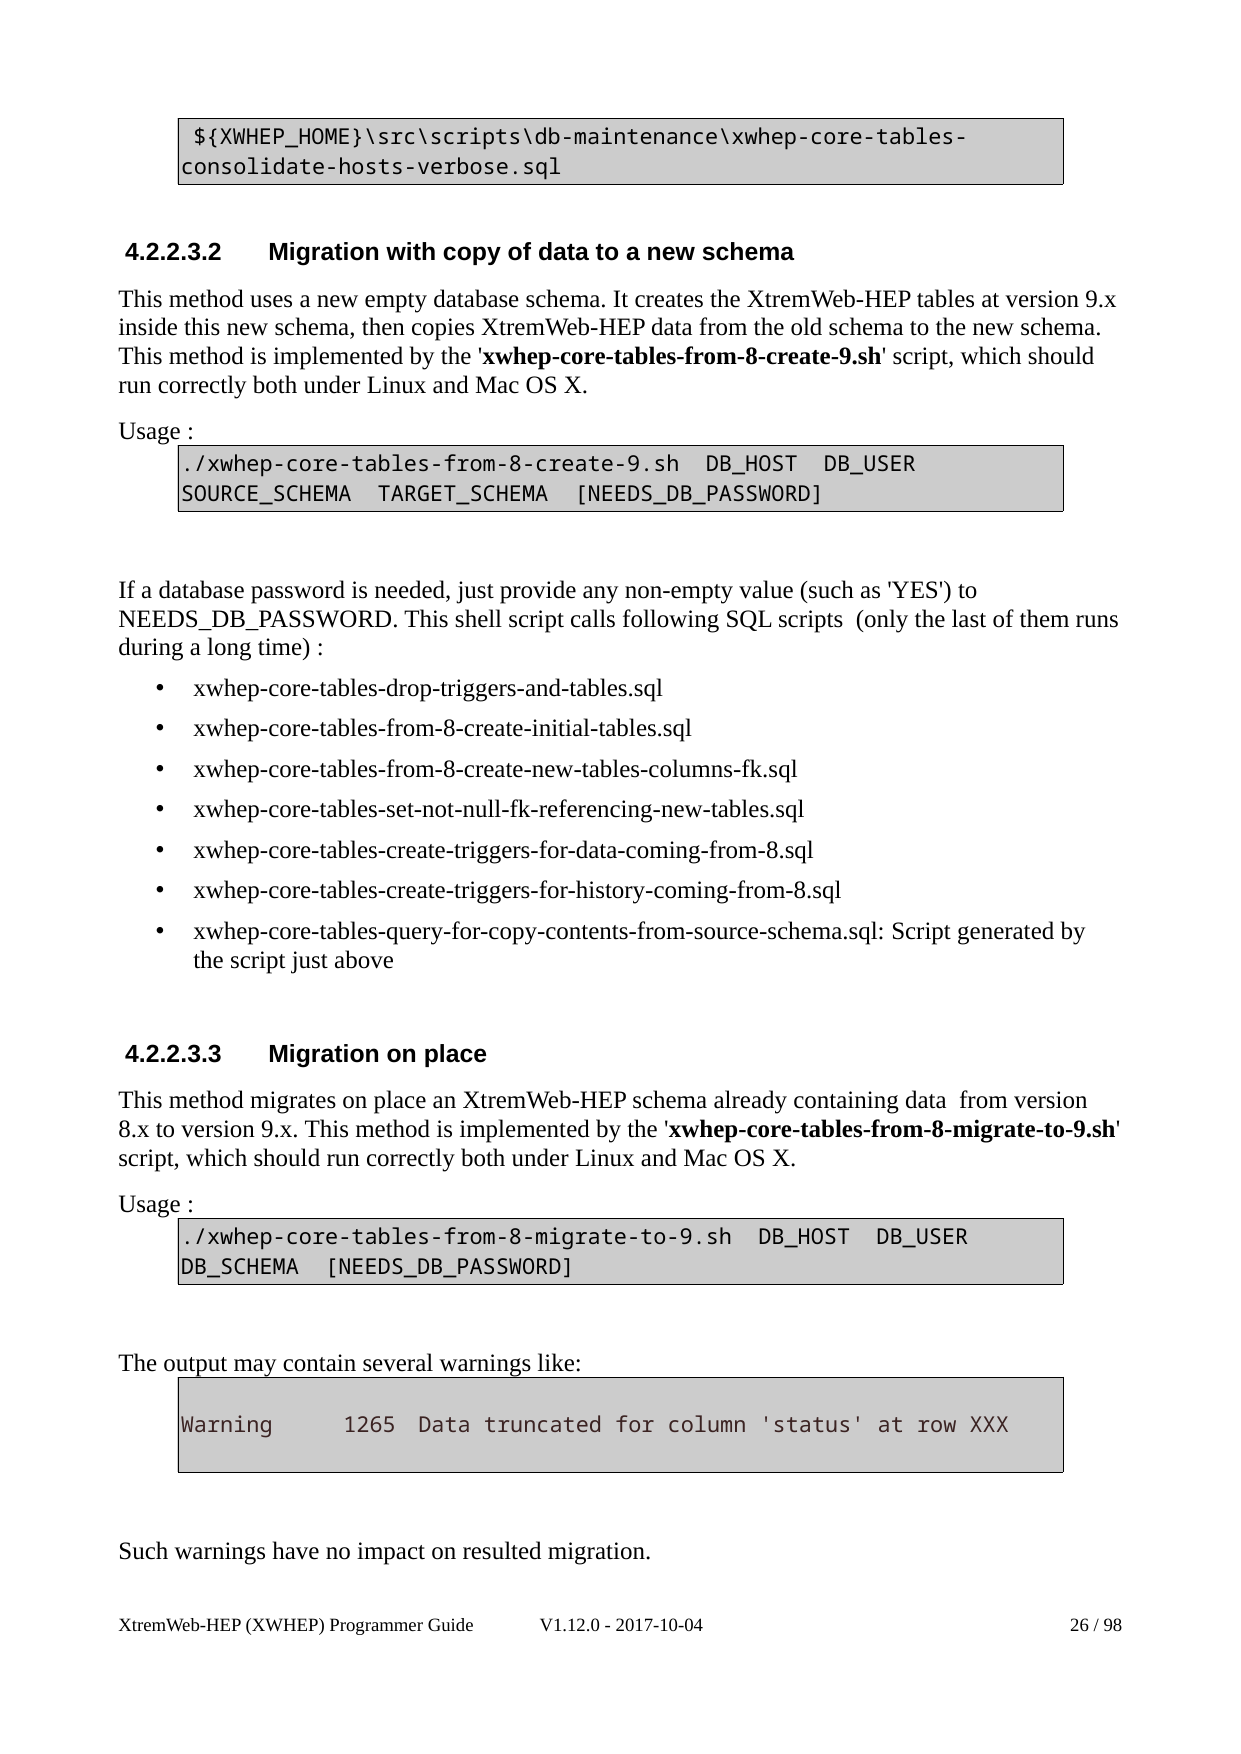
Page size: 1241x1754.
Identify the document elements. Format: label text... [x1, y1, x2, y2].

text ${XWHEP_HOME}\src\scripts\db-maintenance\xwhep-core-tables-consolidate-hosts-verbose.sql [179, 119, 1063, 184]
text This method uses a new empty database schema. It creates the XtremWeb-HEP tables at version 9.x inside this new schema, then copies XtremWeb-HEP data from the old schema to the new schema. This method is implemented by the 'xwhep-core-tables-from-8-create-9.sh' script, which should run correctly both under Linux and Mac OS X. [118, 284, 1122, 399]
text The output may contain several warnings like: [118, 1348, 1122, 1377]
list xwhep-core-tables-from-8-create-initial-tables.sql [156, 713, 1122, 742]
list xwhep-core-tables-create-triggers-for-history-coming-from-8.sql [156, 876, 1122, 904]
subtitle Migration with copy of data to a new schema [118, 237, 1122, 266]
text Usage : [118, 1189, 1122, 1218]
text If a database password is needed, just provide any non-empty value (such as 'YES') to NEEDS_DB_PASSWORD. This shell script calls following SQL scripts (only the last of them runs during a long time) : [118, 575, 1122, 661]
text ./xwhep-core-tables-from-8-migrate-to-9.sh DB_HOST DB_USER DB_SCHEMA [NEEDS_DB_PASSWORD] [179, 1219, 1063, 1284]
text Warning 1265 Data truncated for column 'status' at row XXX [179, 1406, 1063, 1436]
text Usage : [118, 416, 1122, 445]
text ./xwhep-core-tables-from-8-create-9.sh DB_HOST DB_USER SOURCE_SCHEMA TARGET_SCHEMA [NEEDS_DB_PASSWORD] [179, 446, 1063, 511]
list xwhep-core-tables-drop-triggers-and-tables.sql [156, 673, 1122, 702]
list xwhep-core-tables-create-triggers-for-data-coming-from-8.sql [156, 835, 1122, 864]
list xwhep-core-tables-set-not-null-fk-referencing-new-tables.sql [156, 794, 1122, 823]
text This method migrates on place an XtremWeb-HEP schema already containing data from version 8.x to version 9.x. This method is implemented by the 'xwhep-core-tables-from-8-migrate-to-9.sh' script, which should run correctly both under Linux and Mac OS X. [118, 1085, 1122, 1172]
list xwhep-core-tables-query-for-copy-contents-from-source-schema.sql: Script generated by the script just above [156, 916, 1122, 974]
subtitle Migration on place [118, 1039, 1122, 1068]
text Such warnings have no impact on resulted migration. [118, 1536, 1122, 1565]
list xwhep-core-tables-from-8-create-new-tables-columns-fk.sql [156, 754, 1122, 783]
